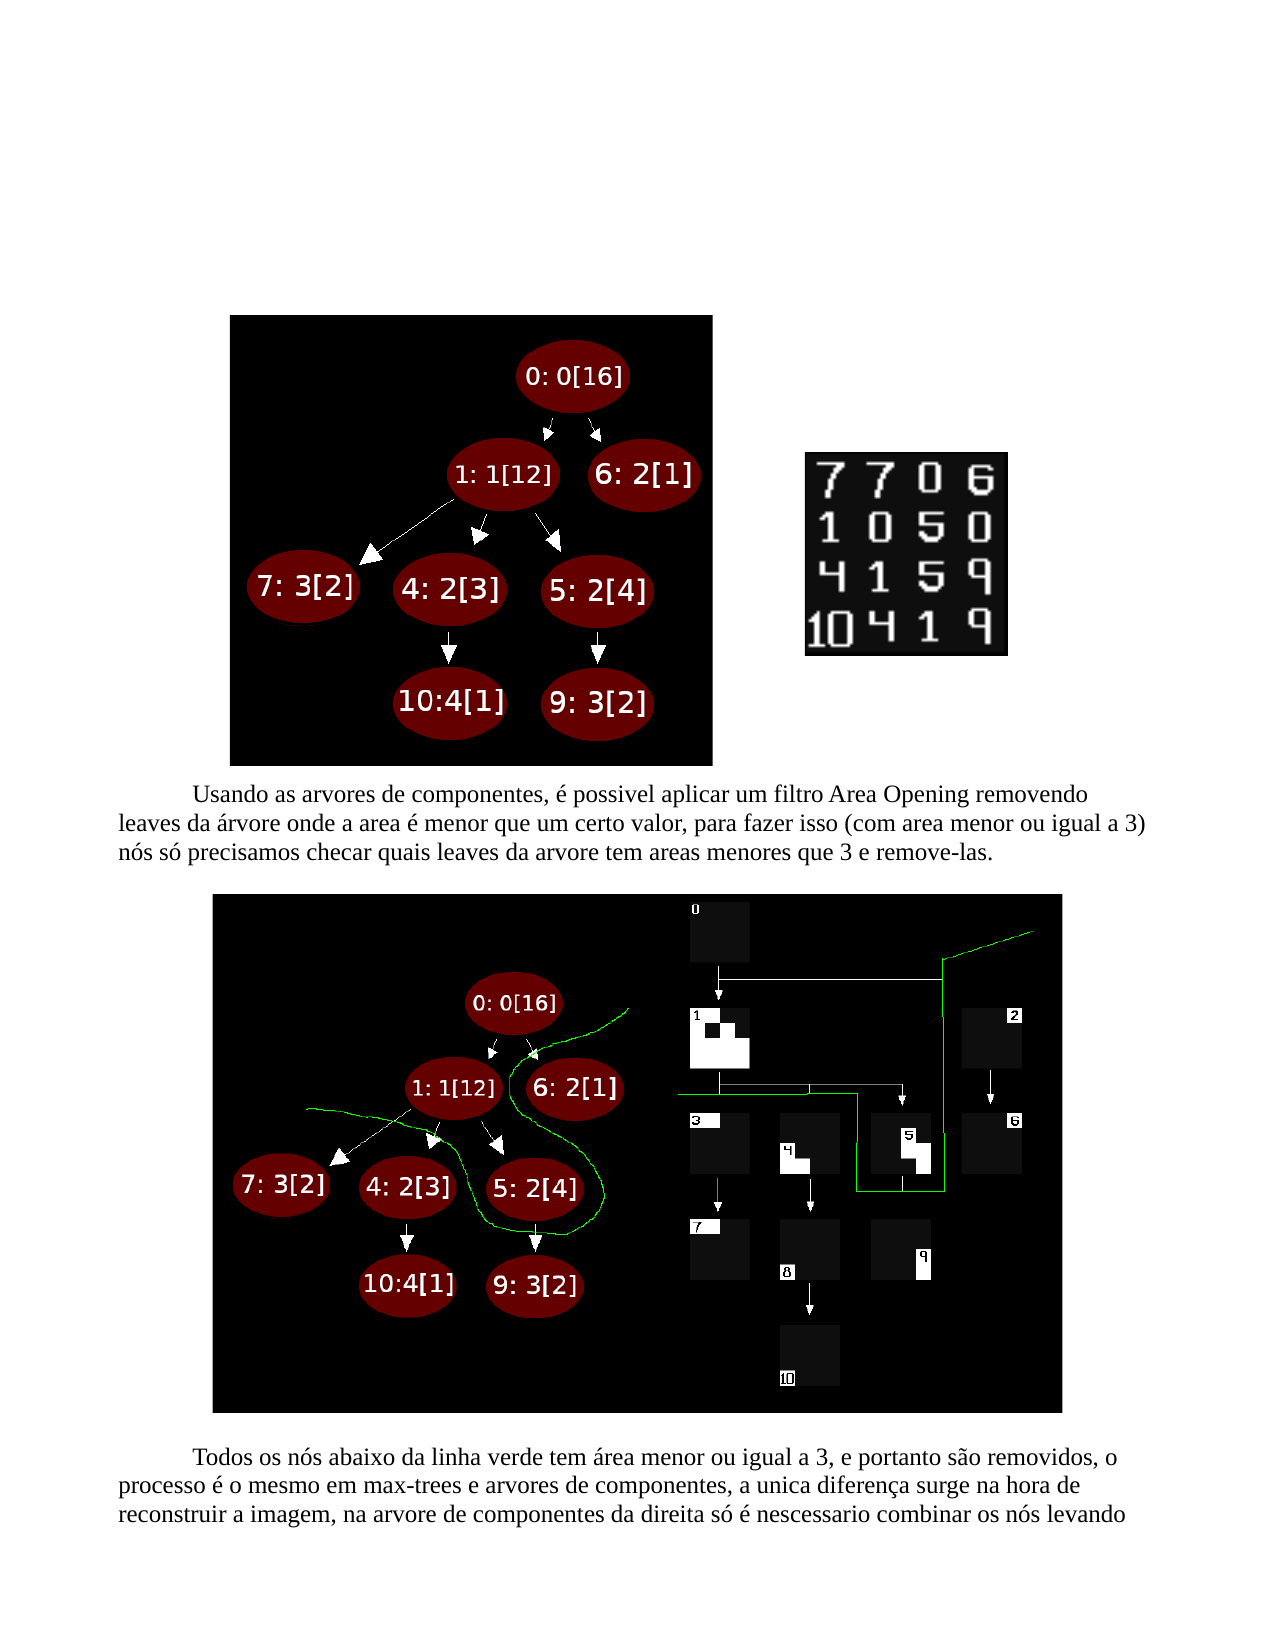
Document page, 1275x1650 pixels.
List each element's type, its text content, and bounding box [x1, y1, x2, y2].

text Todos os nós abaixo da linha verde tem área menor ou igual a 3, e portanto são removidos, o processo é o mesmo em max-trees e arvores de componentes, a unica diferença surge na hora de reconstruir a imagem, na arvore de componentes da direita só é nescessario combinar os nós levando [118, 1442, 1157, 1528]
text Usando as arvores de componentes, é possivel aplicar um filtro Area Opening removendo leaves da árvore onde a area é menor que um certo valor, para fazer isso (com area menor ou igual a 3) nós só precisamos checar quais leaves da arvore tem areas menores que 3 e remove-las. [118, 779, 1157, 866]
picture [212, 894, 1063, 1413]
picture [229, 315, 713, 766]
picture [804, 452, 1008, 656]
